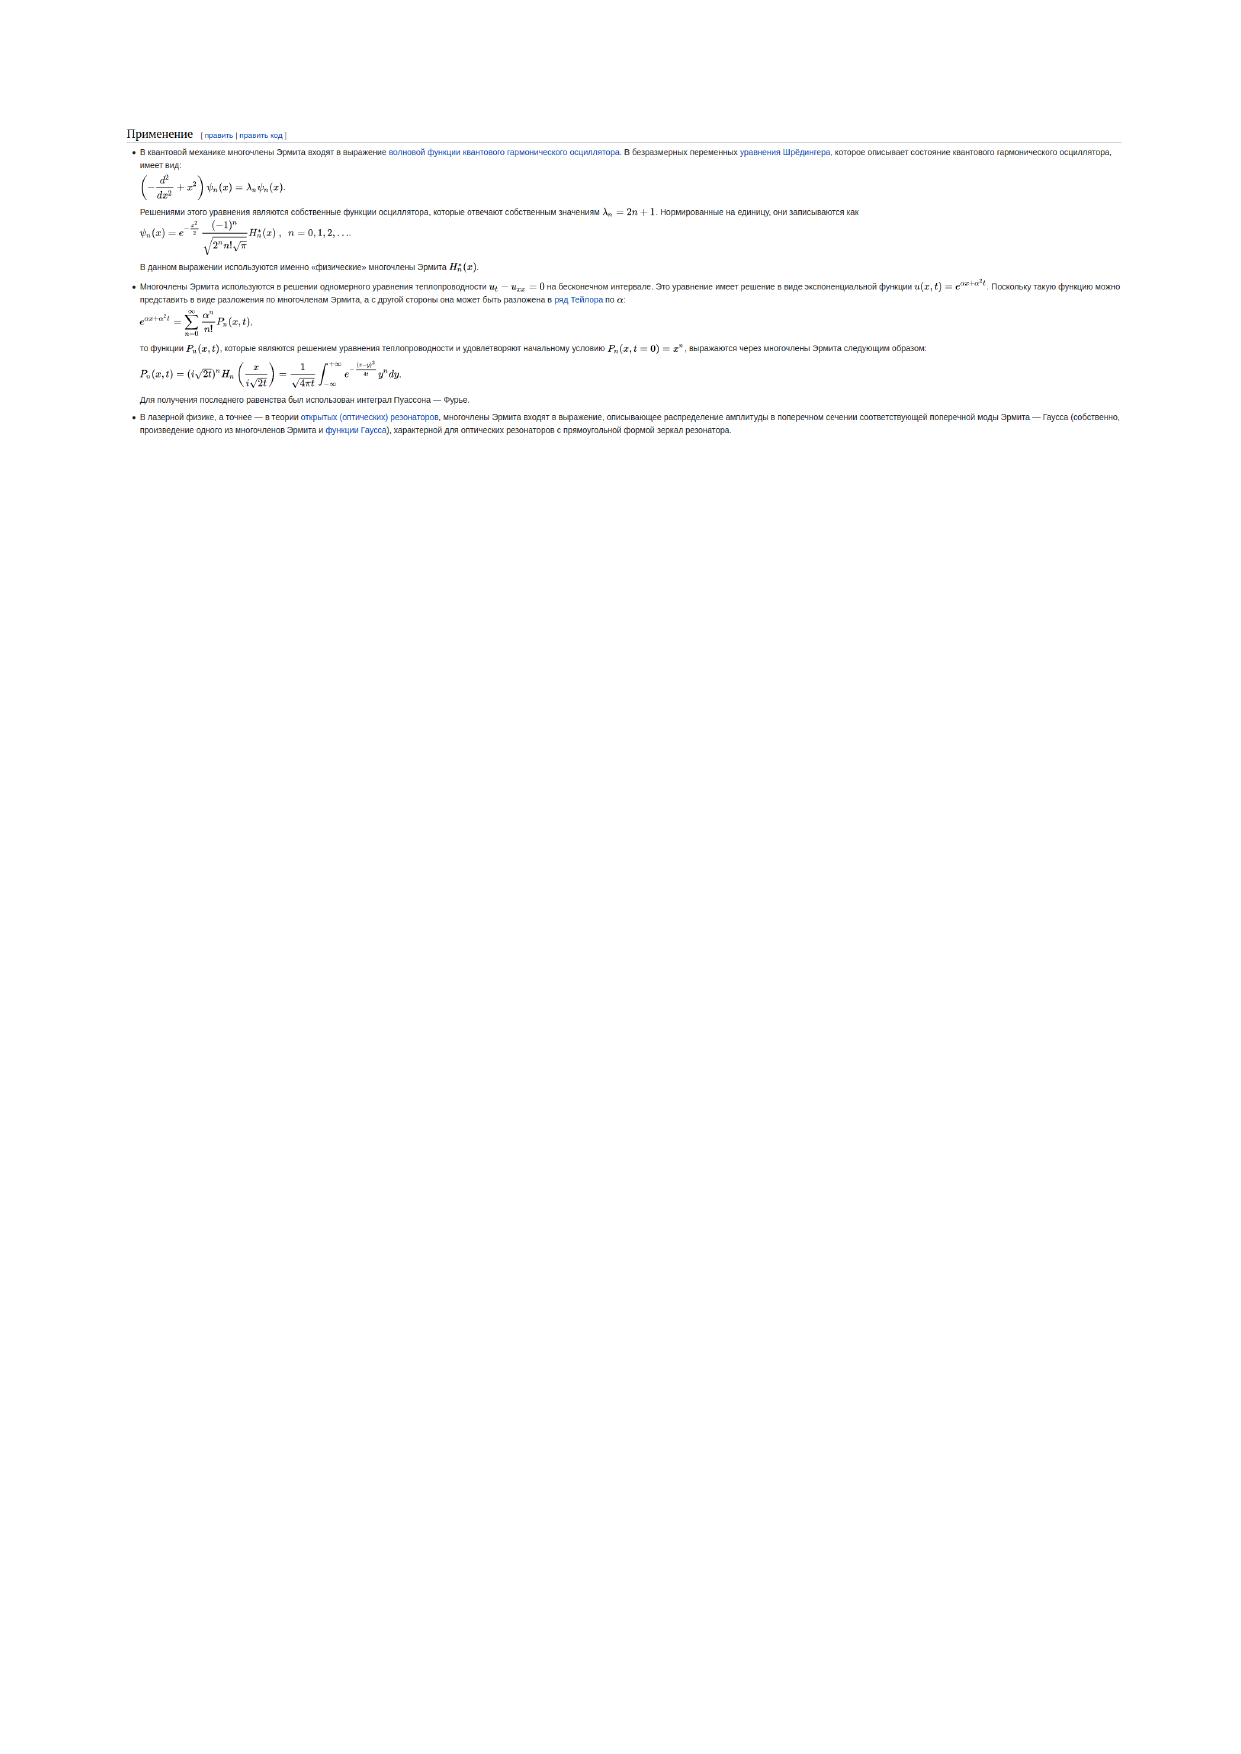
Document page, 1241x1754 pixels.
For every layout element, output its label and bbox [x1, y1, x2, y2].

picture [118, 118, 1123, 444]
